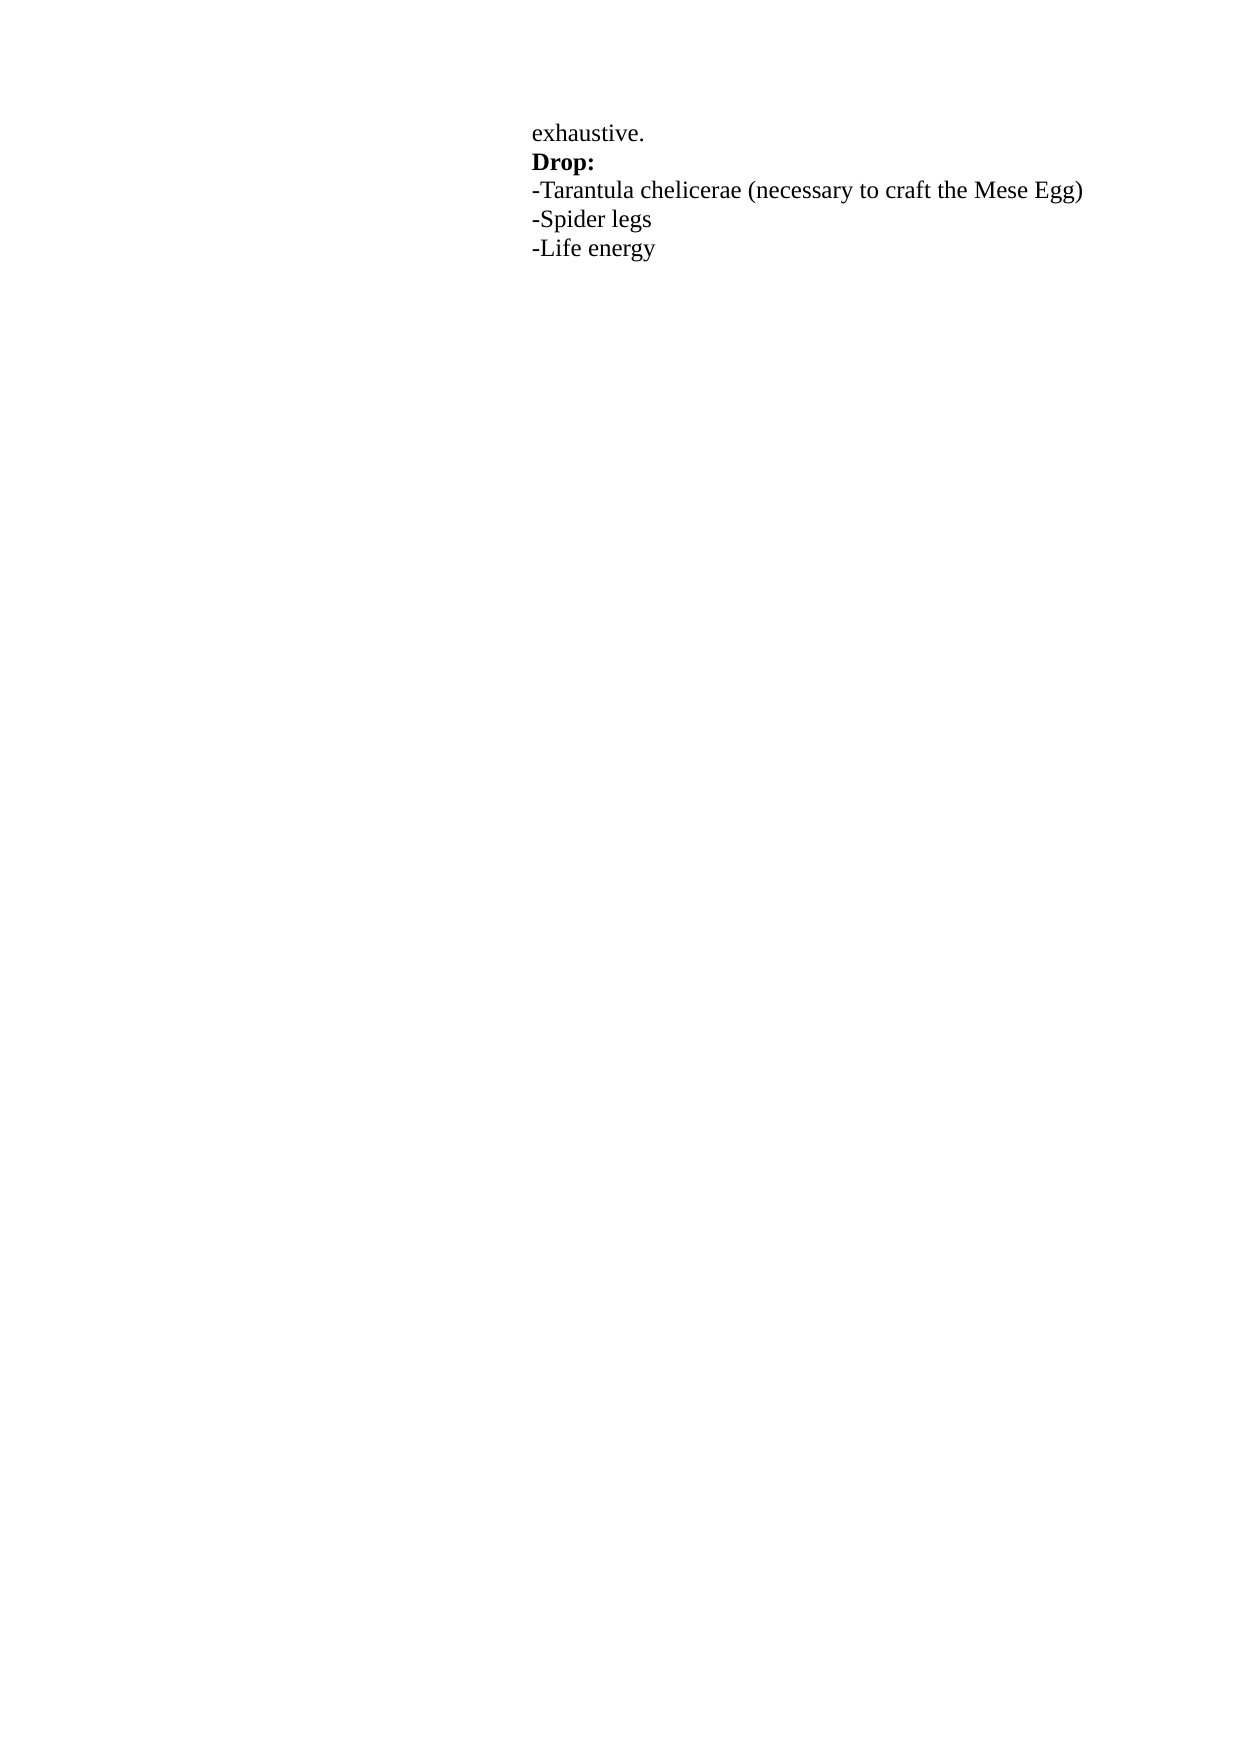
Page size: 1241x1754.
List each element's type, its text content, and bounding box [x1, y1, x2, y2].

text exhaustive. [532, 118, 1122, 147]
text -Tarantula chelicerae (necessary to craft the Mese Egg) [532, 176, 1122, 204]
text Drop: [532, 147, 1122, 176]
text -Life energy [532, 233, 1122, 262]
text -Spider legs [532, 204, 1122, 233]
